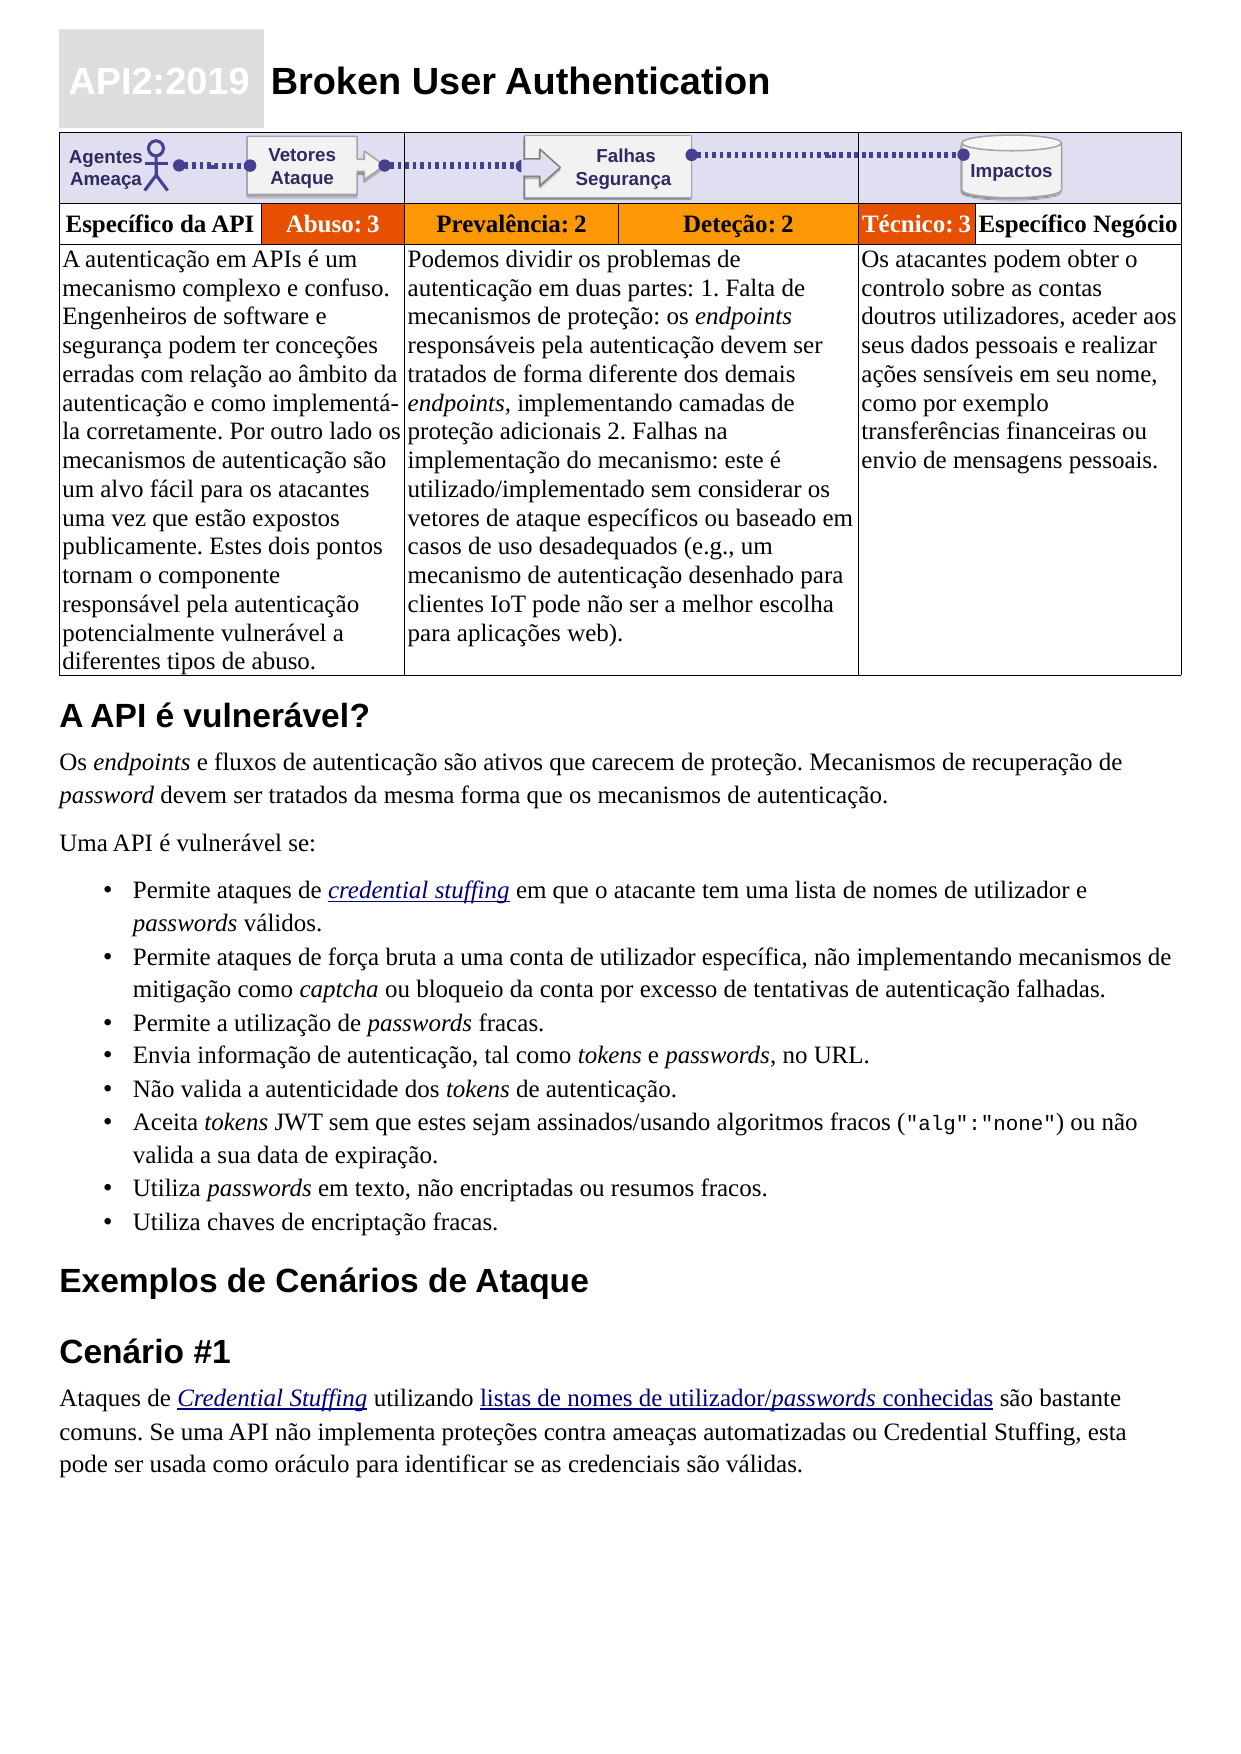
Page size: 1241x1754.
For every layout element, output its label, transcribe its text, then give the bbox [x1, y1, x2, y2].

table_cell Deteção: 2 [619, 204, 858, 244]
table_header [405, 133, 618, 203]
text Uma API é vulnerável se: [59, 828, 1181, 857]
list Envia informação de autenticação, tal como tokens e passwords, no URL. [103, 1041, 1181, 1069]
table_cell Abuso: 3 [262, 204, 404, 244]
list Permite a utilização de passwords fracas. [103, 1008, 1181, 1036]
table_header [618, 133, 858, 203]
table_header [859, 133, 975, 203]
list Utiliza passwords em texto, não encriptadas ou resumos fracos. [103, 1173, 1181, 1202]
subtitle A API é vulnerável? [59, 696, 1181, 735]
table_cell Específico Negócio [976, 204, 1181, 244]
table_cell Prevalência: 2 [405, 204, 618, 244]
list Permite ataques de credential stuffing em que o atacante tem uma lista de nomes de utilizador e passwords válidos. [103, 876, 1181, 937]
list Não valida a autenticidade dos tokens de autenticação. [103, 1074, 1181, 1102]
list Utiliza chaves de encriptação fracas. [103, 1207, 1181, 1235]
text Os endpoints e fluxos de autenticação são ativos que carecem de proteção. Mecanismos de recuperação de password devem ser tratados da mesma forma que os mecanismos de autenticação. [59, 747, 1181, 809]
table_cell A autenticação em APIs é um mecanismo complexo e confuso. Engenheiros de software e segurança podem ter conceções erradas com relação ao âmbito da autenticação e como implementá-la corretamente. Por outro lado os mecanismos de autenticação são um alvo fácil para os atacantes uma vez que estão expostos publicamente. Estes dois pontos tornam o componente responsável pela autenticação potencialmente vulnerável a diferentes tipos de abuso. [60, 245, 404, 675]
table_cell Os atacantes podem obter o controlo sobre as contas doutros utilizadores, aceder aos seus dados pessoais e realizar ações sensíveis em seu nome, como por exemplo transferências financeiras ou envio de mensagens pessoais. [859, 245, 1181, 675]
subtitle Cenário #1 [59, 1332, 1181, 1371]
list Permite ataques de força bruta a uma conta de utilizador específica, não implementando mecanismos de mitigação como captcha ou bloqueio da conta por excesso de tentativas de autenticação falhadas. [103, 942, 1181, 1003]
table_cell Podemos dividir os problemas de autenticação em duas partes: 1. Falta de mecanismos de proteção: os endpoints responsáveis pela autenticação devem ser tratados de forma diferente dos demais endpoints, implementando camadas de proteção adicionais 2. Falhas na implementação do mecanismo: este é utilizado/implementado sem considerar os vetores de ataque específicos ou baseado em casos de uso desadequados (e.g., um mecanismo de autenticação desenhado para clientes IoT pode não ser a melhor escolha para aplicações web). [405, 245, 858, 675]
table_header [261, 133, 404, 203]
list Aceita tokens JWT sem que estes sejam assinados/usando algoritmos fracos ("alg":"none") ou não valida a sua data de expiração. [103, 1107, 1181, 1169]
table_header [975, 133, 1181, 203]
table_header [60, 133, 261, 203]
subtitle Exemplos de Cenários de Ataque [59, 1260, 1181, 1299]
table_cell Técnico: 3 [859, 204, 975, 244]
table_cell Específico da API [60, 204, 261, 244]
text Ataques de Credential Stuffing utilizando listas de nomes de utilizador/passwords conhecidas são bastante comuns. Se uma API não implementa proteções contra ameaças automatizadas ou Credential Stuffing, esta pode ser usada como oráculo para identificar se as credenciais são válidas. [59, 1383, 1181, 1478]
